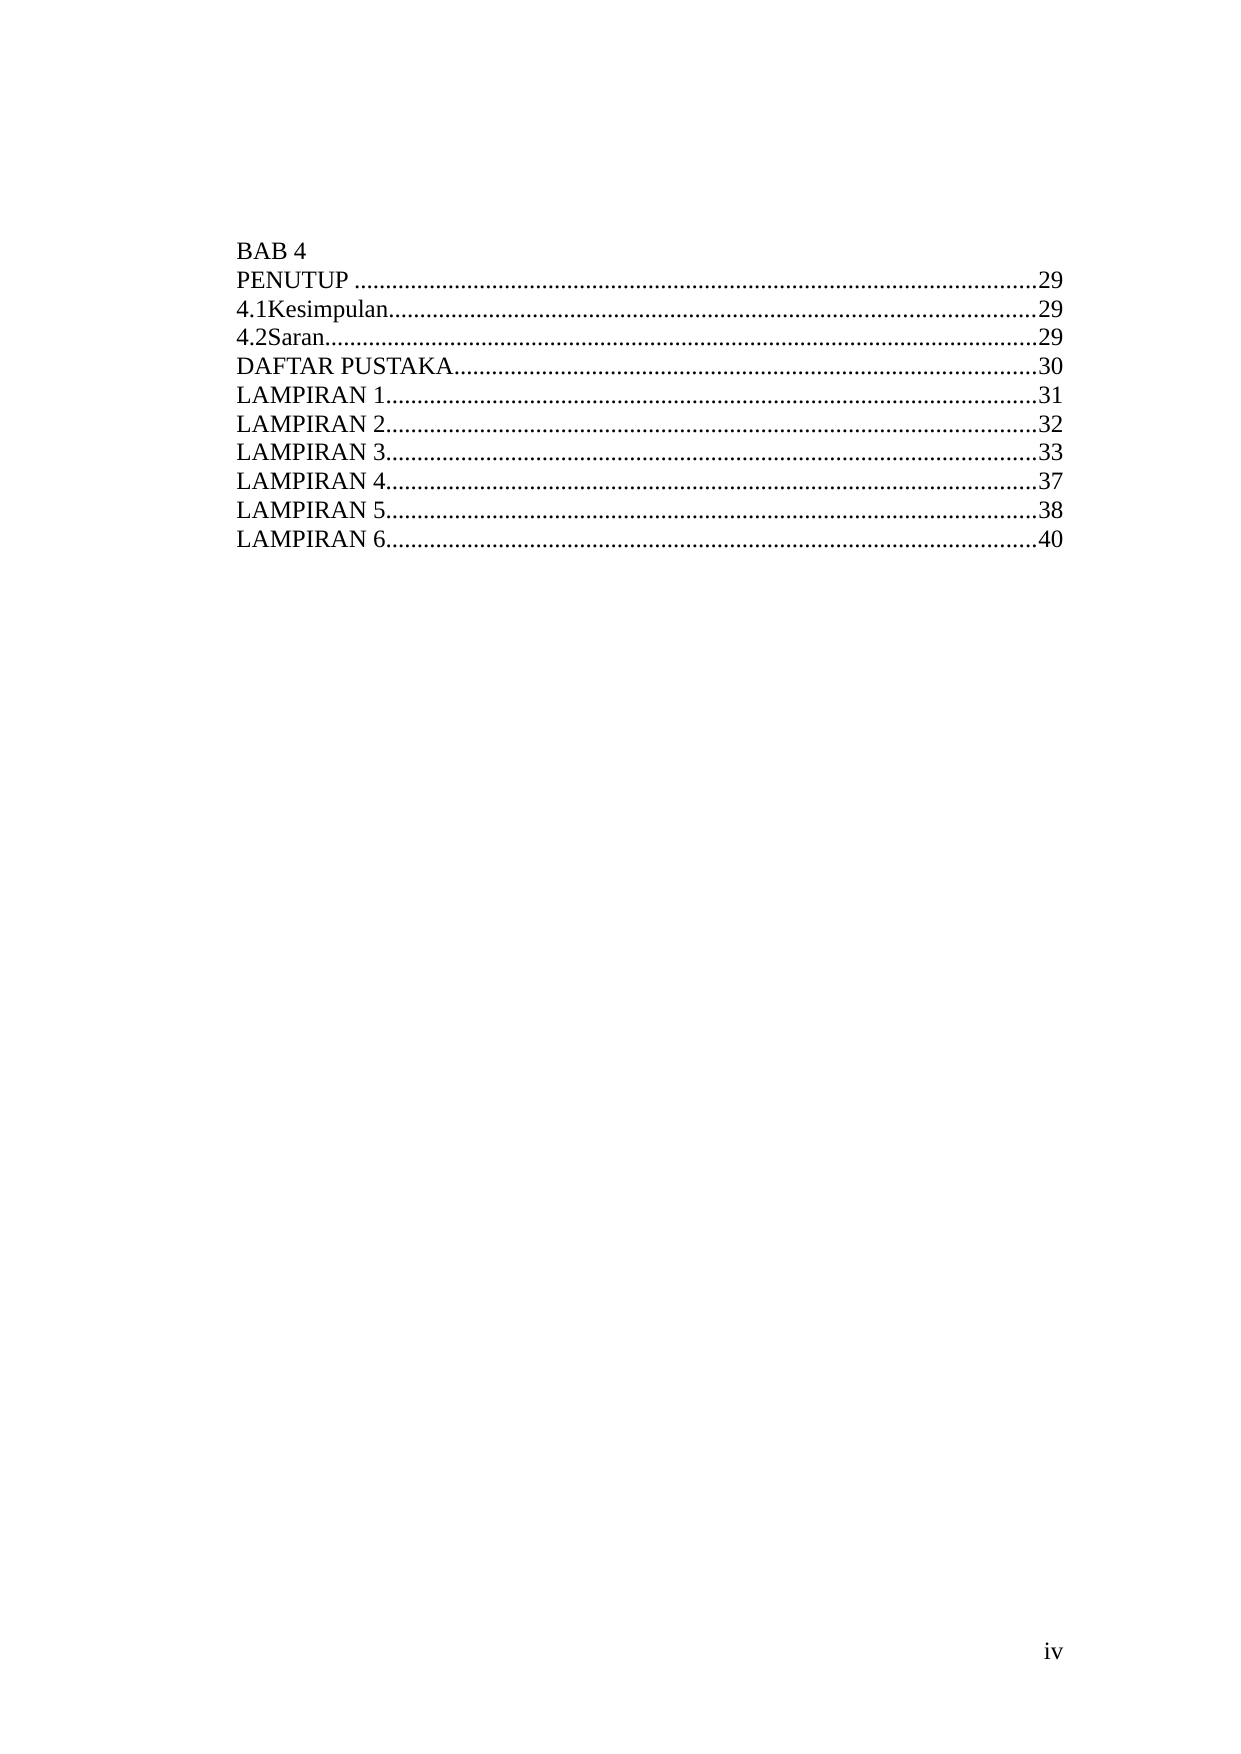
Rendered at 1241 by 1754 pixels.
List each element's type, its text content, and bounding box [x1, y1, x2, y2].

text LAMPIRAN 6 40 [236, 524, 1063, 552]
text BAB 4 PENUTUP 29 [236, 236, 1063, 294]
text Daftar Pustaka 30 [236, 351, 1063, 380]
text LAMPIRAN 5 38 [236, 495, 1063, 524]
text LAMPIRAN 2 32 [236, 409, 1063, 437]
text LAMPIRAN 4 37 [236, 466, 1063, 495]
text 4.1Kesimpulan 29 [236, 294, 1063, 322]
text LAMPIRAN 1 31 [236, 380, 1063, 409]
text 4.2Saran 29 [236, 322, 1063, 351]
text LAMPIRAN 3 33 [236, 437, 1063, 466]
